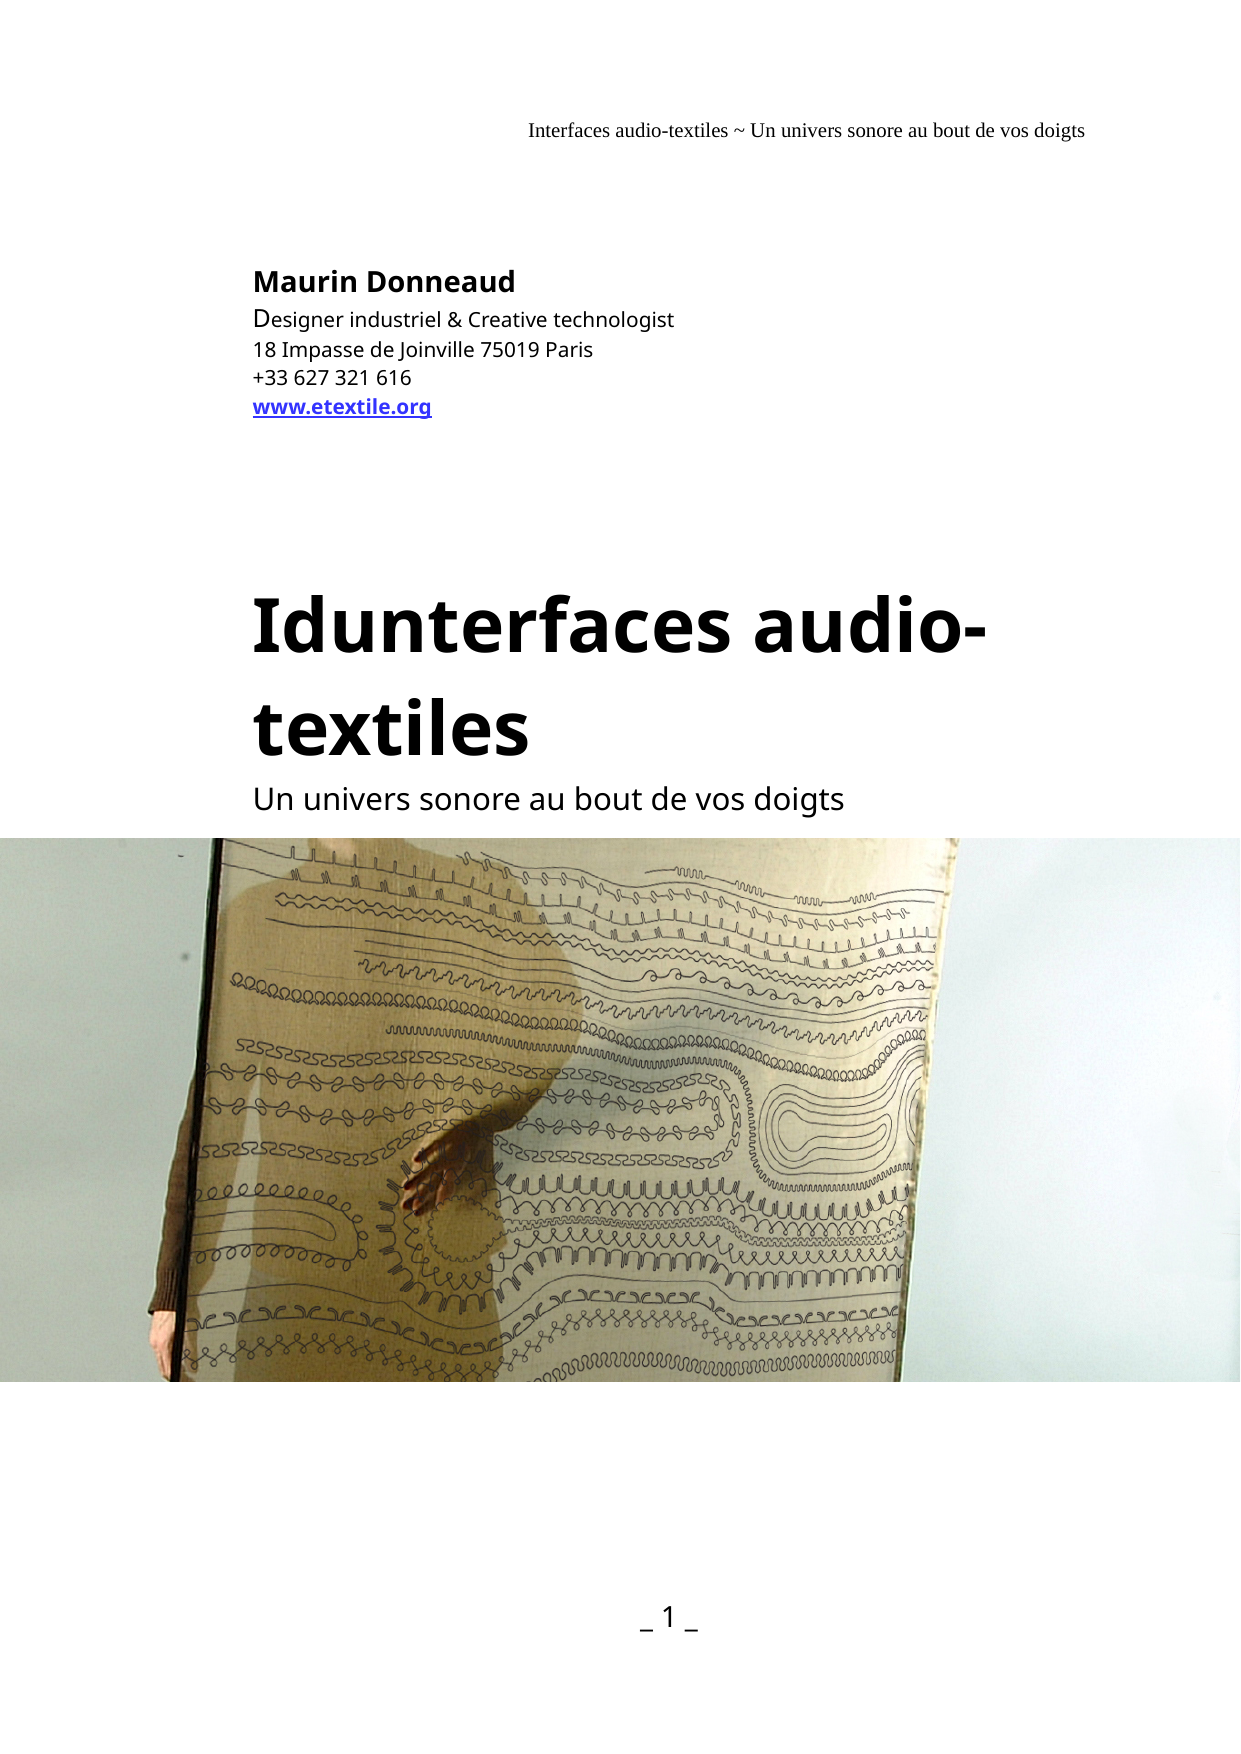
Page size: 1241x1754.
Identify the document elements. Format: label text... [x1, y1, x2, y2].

subtitle Idunterfaces audio-textiles Un univers sonore au bout de vos doigts [252, 573, 1073, 826]
picture [0, 838, 1241, 1382]
subtitle Maurin Donneaud Designer industriel & Creative technologist 18 Impasse de Joinville 75019 Paris +33 627 321 616 www.etextile.org [252, 261, 1073, 420]
